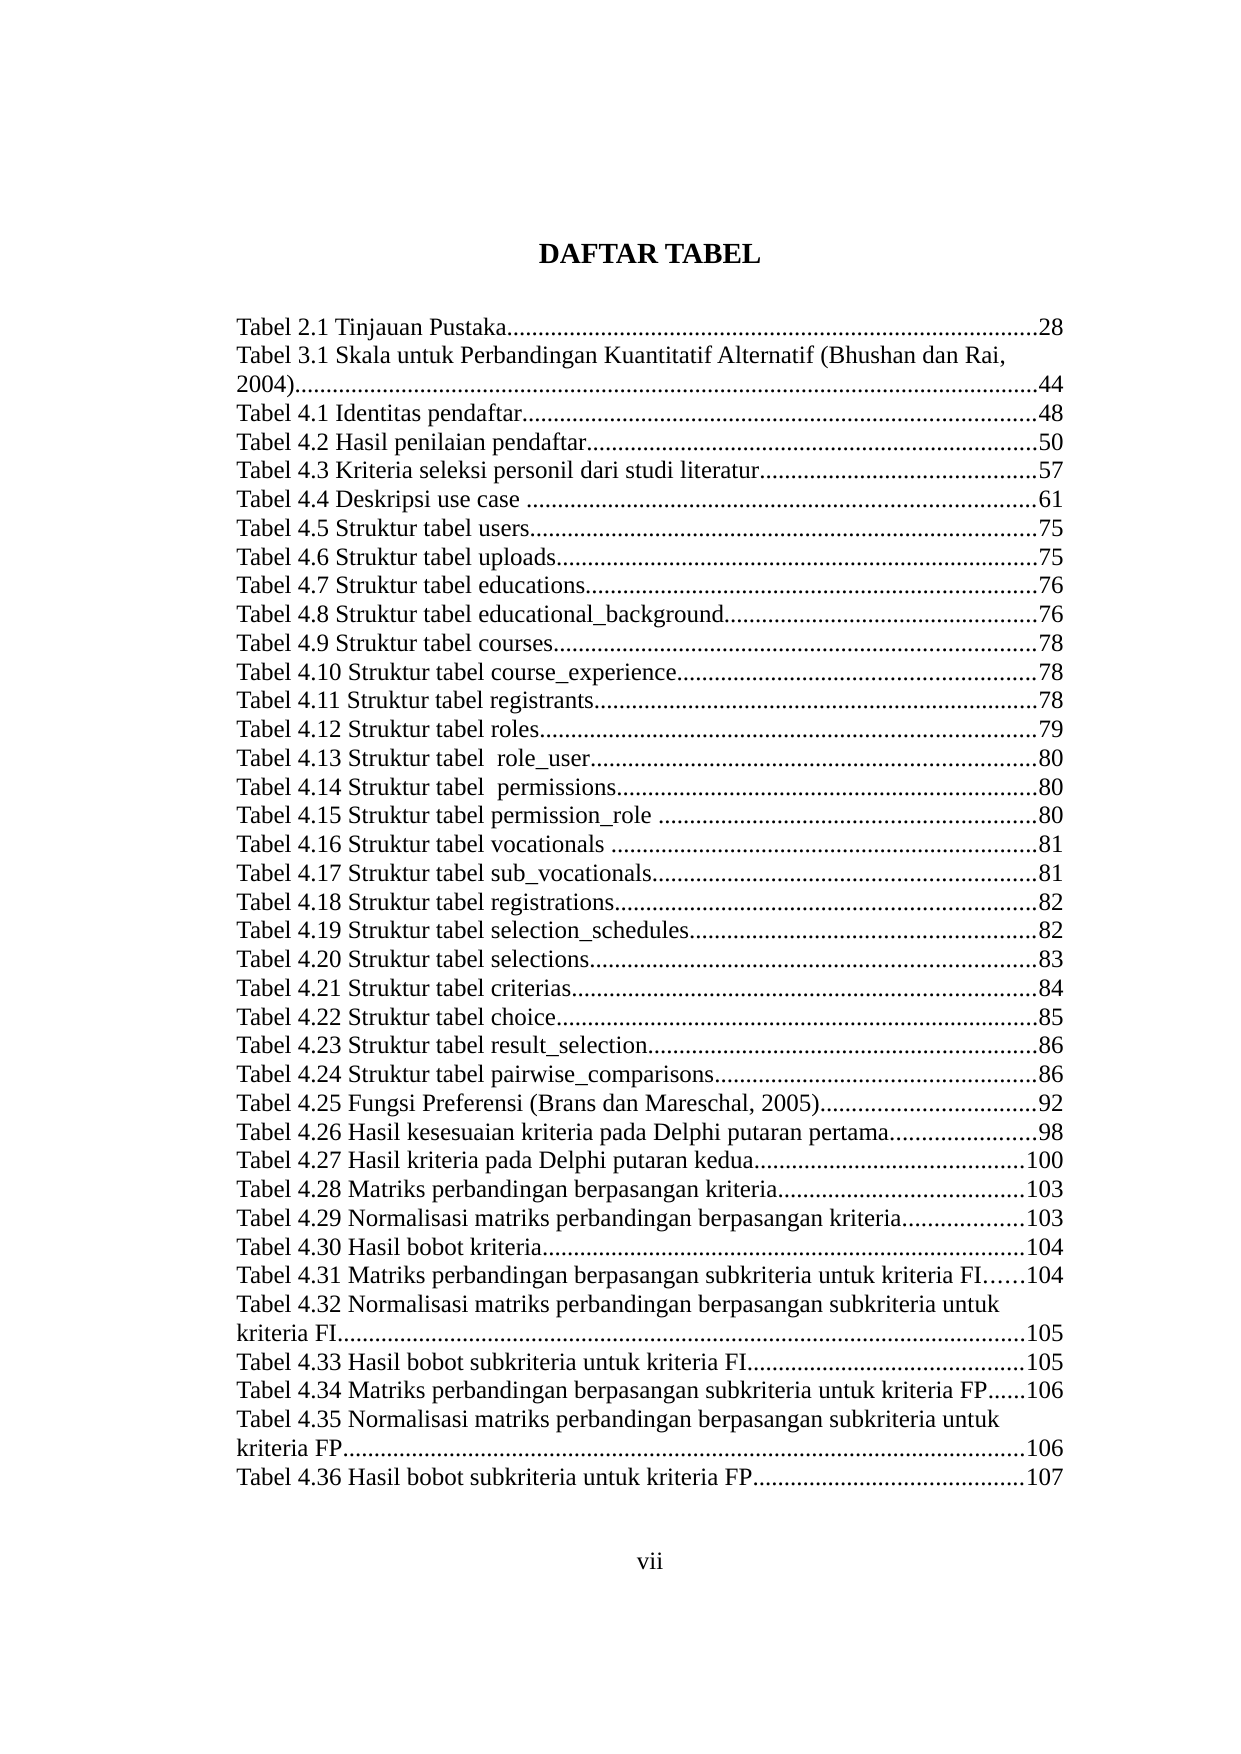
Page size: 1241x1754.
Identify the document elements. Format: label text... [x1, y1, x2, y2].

text Tabel 4.19 Struktur tabel selection_schedules 82 [236, 916, 1063, 944]
text Tabel 4.27 Hasil kriteria pada Delphi putaran kedua 100 [236, 1146, 1063, 1174]
text Tabel 4.29 Normalisasi matriks perbandingan berpasangan kriteria 103 [236, 1203, 1063, 1232]
text Tabel 2.1 Tinjauan Pustaka 28 [236, 312, 1063, 341]
text Tabel 4.30 Hasil bobot kriteria 104 [236, 1232, 1063, 1261]
text Tabel 4.2 Hasil penilaian pendaftar 50 [236, 427, 1063, 456]
text Tabel 4.31 Matriks perbandingan berpasangan subkriteria untuk kriteria FI 104 [236, 1261, 1063, 1289]
text Tabel 4.18 Struktur tabel registrations 82 [236, 887, 1063, 916]
text Tabel 4.36 Hasil bobot subkriteria untuk kriteria FP 107 [236, 1462, 1063, 1491]
text Tabel 4.1 Identitas pendaftar 48 [236, 398, 1063, 427]
text Tabel 4.4 Deskripsi use case 61 [236, 484, 1063, 513]
subtitle DAFTAR TABEL [236, 236, 1063, 270]
text Tabel 4.22 Struktur tabel choice 85 [236, 1002, 1063, 1031]
text Tabel 4.32 Normalisasi matriks perbandingan berpasangan subkriteria untuk kriteria FI 105 [236, 1289, 1063, 1347]
text Tabel 4.25 Fungsi Preferensi (Brans dan Mareschal, 2005) 92 [236, 1088, 1063, 1117]
text Tabel 4.28 Matriks perbandingan berpasangan kriteria 103 [236, 1174, 1063, 1203]
text Tabel 4.23 Struktur tabel result_selection 86 [236, 1031, 1063, 1059]
text Tabel 4.5 Struktur tabel users 75 [236, 513, 1063, 542]
text Tabel 4.11 Struktur tabel registrants 78 [236, 686, 1063, 714]
text Tabel 4.12 Struktur tabel roles 79 [236, 714, 1063, 743]
text Tabel 4.24 Struktur tabel pairwise_comparisons 86 [236, 1059, 1063, 1088]
text Tabel 4.15 Struktur tabel permission_role 80 [236, 801, 1063, 829]
text Tabel 4.21 Struktur tabel criterias 84 [236, 973, 1063, 1002]
text Tabel 3.1 Skala untuk Perbandingan Kuantitatif Alternatif (Bhushan dan Rai, 2004) 44 [236, 341, 1063, 398]
text Tabel 4.13 Struktur tabel role_user 80 [236, 743, 1063, 772]
text Tabel 4.7 Struktur tabel educations 76 [236, 571, 1063, 599]
text Tabel 4.10 Struktur tabel course_experience 78 [236, 657, 1063, 686]
text Tabel 4.26 Hasil kesesuaian kriteria pada Delphi putaran pertama 98 [236, 1117, 1063, 1146]
text Tabel 4.34 Matriks perbandingan berpasangan subkriteria untuk kriteria FP 106 [236, 1376, 1063, 1404]
text Tabel 4.33 Hasil bobot subkriteria untuk kriteria FI 105 [236, 1347, 1063, 1376]
text Tabel 4.35 Normalisasi matriks perbandingan berpasangan subkriteria untuk kriteria FP 106 [236, 1404, 1063, 1462]
text Tabel 4.3 Kriteria seleksi personil dari studi literatur 57 [236, 456, 1063, 484]
text Tabel 4.8 Struktur tabel educational_background 76 [236, 599, 1063, 628]
text Tabel 4.6 Struktur tabel uploads 75 [236, 542, 1063, 571]
text Tabel 4.20 Struktur tabel selections 83 [236, 944, 1063, 973]
text Tabel 4.17 Struktur tabel sub_vocationals 81 [236, 858, 1063, 887]
text Tabel 4.16 Struktur tabel vocationals 81 [236, 829, 1063, 858]
text Tabel 4.14 Struktur tabel permissions 80 [236, 772, 1063, 801]
text Tabel 4.9 Struktur tabel courses 78 [236, 628, 1063, 657]
